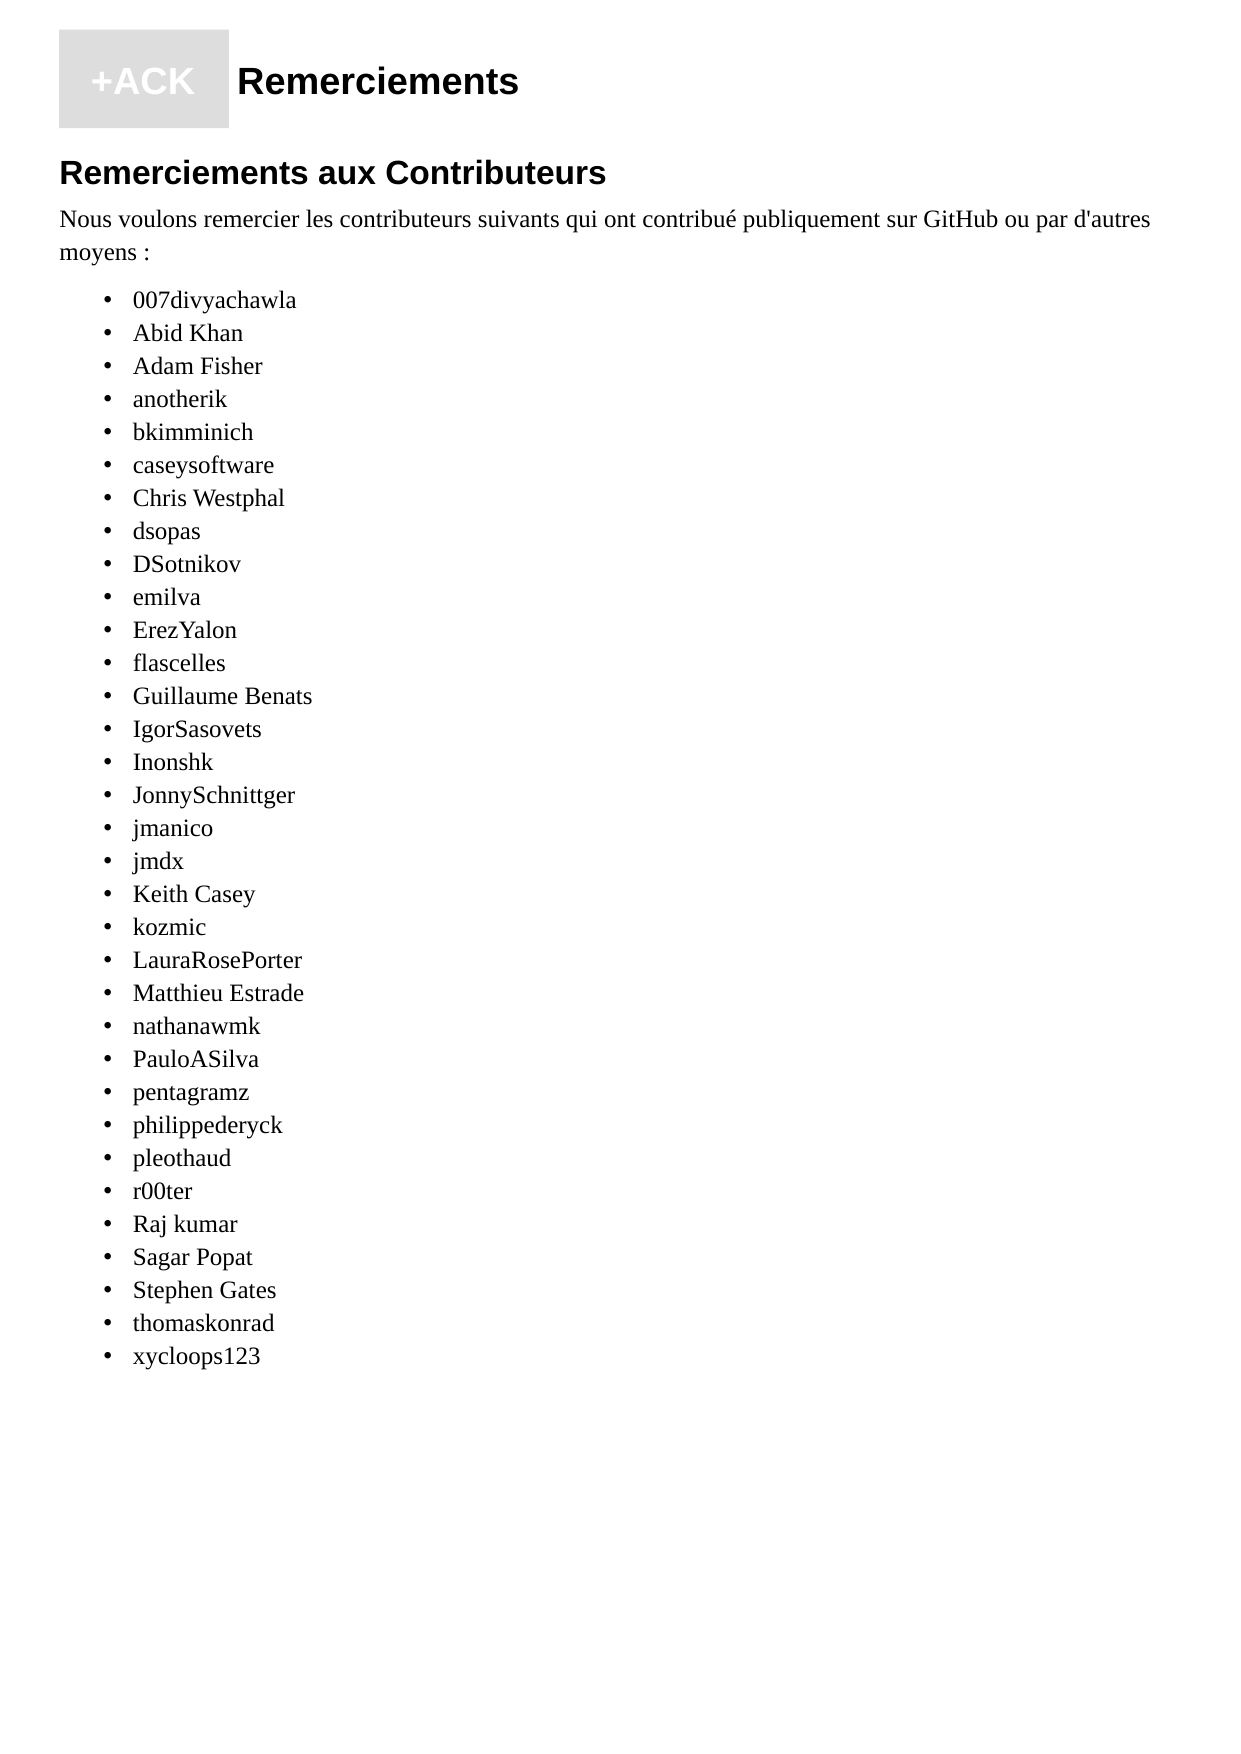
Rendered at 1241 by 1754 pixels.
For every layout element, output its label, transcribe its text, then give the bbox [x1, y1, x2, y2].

list philippederyck [103, 1110, 1181, 1139]
list xycloops123 [103, 1341, 1181, 1370]
list emilva [103, 582, 1181, 611]
list dsopas [103, 516, 1181, 545]
list IgorSasovets [103, 714, 1181, 743]
list Abid Khan [103, 318, 1181, 347]
list Matthieu Estrade [103, 978, 1181, 1007]
list Raj kumar [103, 1209, 1181, 1238]
list thomaskonrad [103, 1308, 1181, 1337]
list Adam Fisher [103, 351, 1181, 379]
list ErezYalon [103, 615, 1181, 644]
list nathanawmk [103, 1011, 1181, 1040]
list DSotnikov [103, 549, 1181, 578]
list Keith Casey [103, 879, 1181, 908]
list kozmic [103, 912, 1181, 941]
list Sagar Popat [103, 1242, 1181, 1271]
list JonnySchnittger [103, 780, 1181, 809]
list bkimminich [103, 417, 1181, 446]
list jmanico [103, 813, 1181, 842]
text Nous voulons remercier les contributeurs suivants qui ont contribué publiquement sur GitHub ou par d'autres moyens : [59, 204, 1181, 266]
list caseysoftware [103, 450, 1181, 479]
list flascelles [103, 648, 1181, 677]
list pleothaud [103, 1143, 1181, 1172]
list Guillaume Benats [103, 681, 1181, 710]
list 007divyachawla [103, 285, 1181, 313]
list jmdx [103, 846, 1181, 875]
list anotherik [103, 384, 1181, 413]
list LauraRosePorter [103, 945, 1181, 974]
subtitle Remerciements aux Contributeurs [59, 153, 1181, 192]
list r00ter [103, 1176, 1181, 1205]
list Stephen Gates [103, 1275, 1181, 1304]
list Inonshk [103, 747, 1181, 776]
list pentagramz [103, 1077, 1181, 1106]
list PauloASilva [103, 1044, 1181, 1073]
list Chris Westphal [103, 483, 1181, 512]
